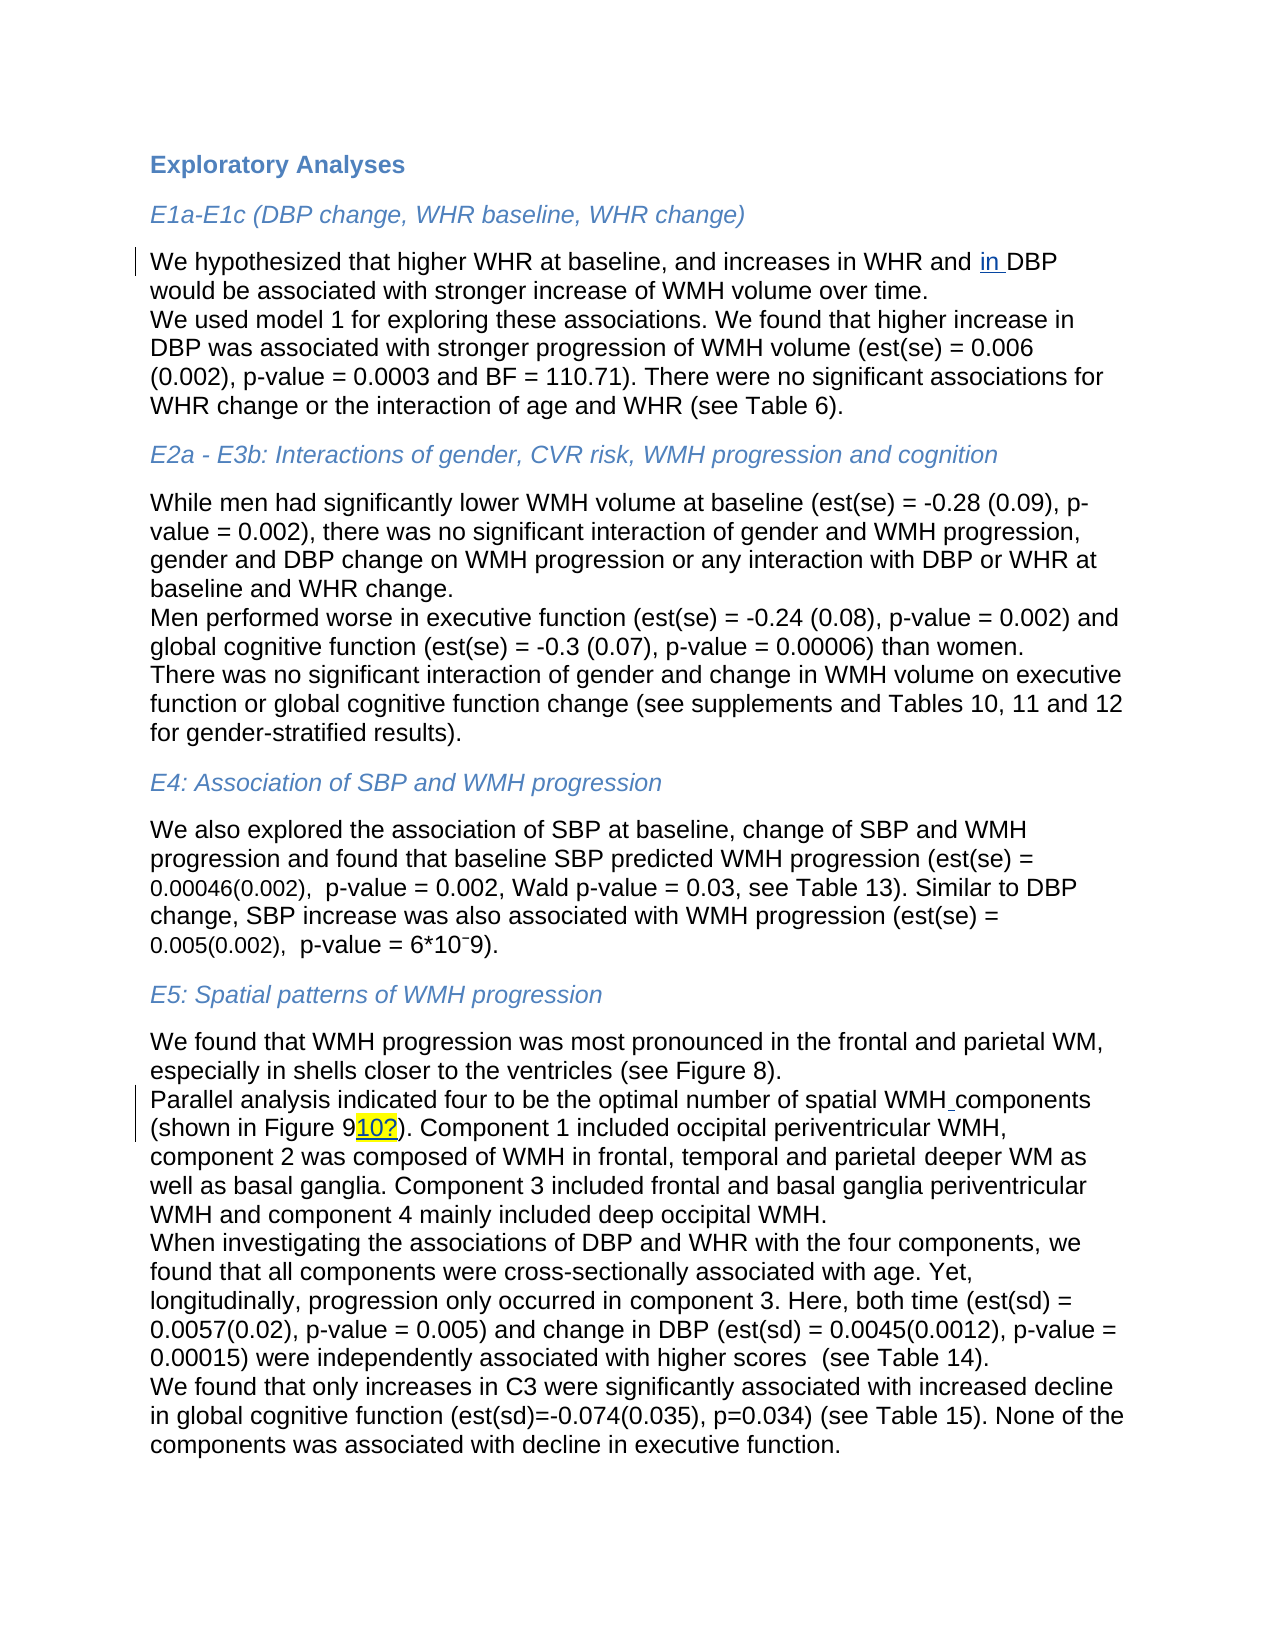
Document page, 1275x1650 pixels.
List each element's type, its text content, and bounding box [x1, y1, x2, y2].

subtitle E5: Spatial patterns of WMH progression [150, 979, 1125, 1008]
subtitle E2a - E3b: Interactions of gender, CVR risk, WMH progression and cognition [150, 440, 1125, 469]
text While men had significantly lower WMH volume at baseline (est(se) = -0.28 (0.09), p-value = 0.002), there was no significant interaction of gender and WMH progression, gender and DBP change on WMH progression or any interaction with DBP or WHR at baseline and WHR change. Men performed worse in executive function (est(se) = -0.24 (0.08), p-value = 0.002) and global cognitive function (est(se) = -0.3 (0.07), p-value = 0.00006) than women. There was no significant interaction of gender and change in WMH volume on executive function or global cognitive function change (see supplements and Tables 10, 11 and 12 for gender-stratified results). [150, 488, 1125, 747]
text We hypothesized that higher WHR at baseline, and increases in WHR and in DBP would be associated with stronger increase of WMH volume over time. We used model 1 for exploring these associations. We found that higher increase in DBP was associated with stronger progression of WMH volume (est(se) = 0.006 (0.002), p-value = 0.0003 and BF = 110.71). There were no significant associations for WHR change or the interaction of age and WHR (see Table 6). [150, 247, 1125, 419]
text We also explored the association of SBP at baseline, change of SBP and WMH progression and found that baseline SBP predicted WMH progression (est(se) = 0.00046(0.002), p-value = 0.002, Wald p-value = 0.03, see Table 13). Similar to DBP change, SBP increase was also associated with WMH progression (est(se) = 0.005(0.002), p-value = 6*10⁻9). [150, 815, 1125, 959]
text We found that WMH progression was most pronounced in the frontal and parietal WM, especially in shells closer to the ventricles (see Figure 8). Parallel analysis indicated four to be the optimal number of spatial WMH components (shown in Figure 910?). Component 1 included occipital periventricular WMH, component 2 was composed of WMH in frontal, temporal and parietal deeper WM as well as basal ganglia. Component 3 included frontal and basal ganglia periventricular WMH and component 4 mainly included deep occipital WMH. When investigating the associations of DBP and WHR with the four components, we found that all components were cross-sectionally associated with age. Yet, longitudinally, progression only occurred in component 3. Here, both time (est(sd) = 0.0057(0.02), p-value = 0.005) and change in DBP (est(sd) = 0.0045(0.0012), p-value = 0.00015) were independently associated with higher scores (see Table 14). We found that only increases in C3 were significantly associated with increased decline in global cognitive function (est(sd)=-0.074(0.035), p=0.034) (see Table 15). None of the components was associated with decline in executive function. [150, 1027, 1125, 1458]
subtitle E4: Association of SBP and WMH progression [150, 767, 1125, 796]
subtitle E1a-E1c (DBP change, WHR baseline, WHR change) [150, 199, 1125, 228]
subtitle Exploratory Analyses [150, 150, 1125, 179]
